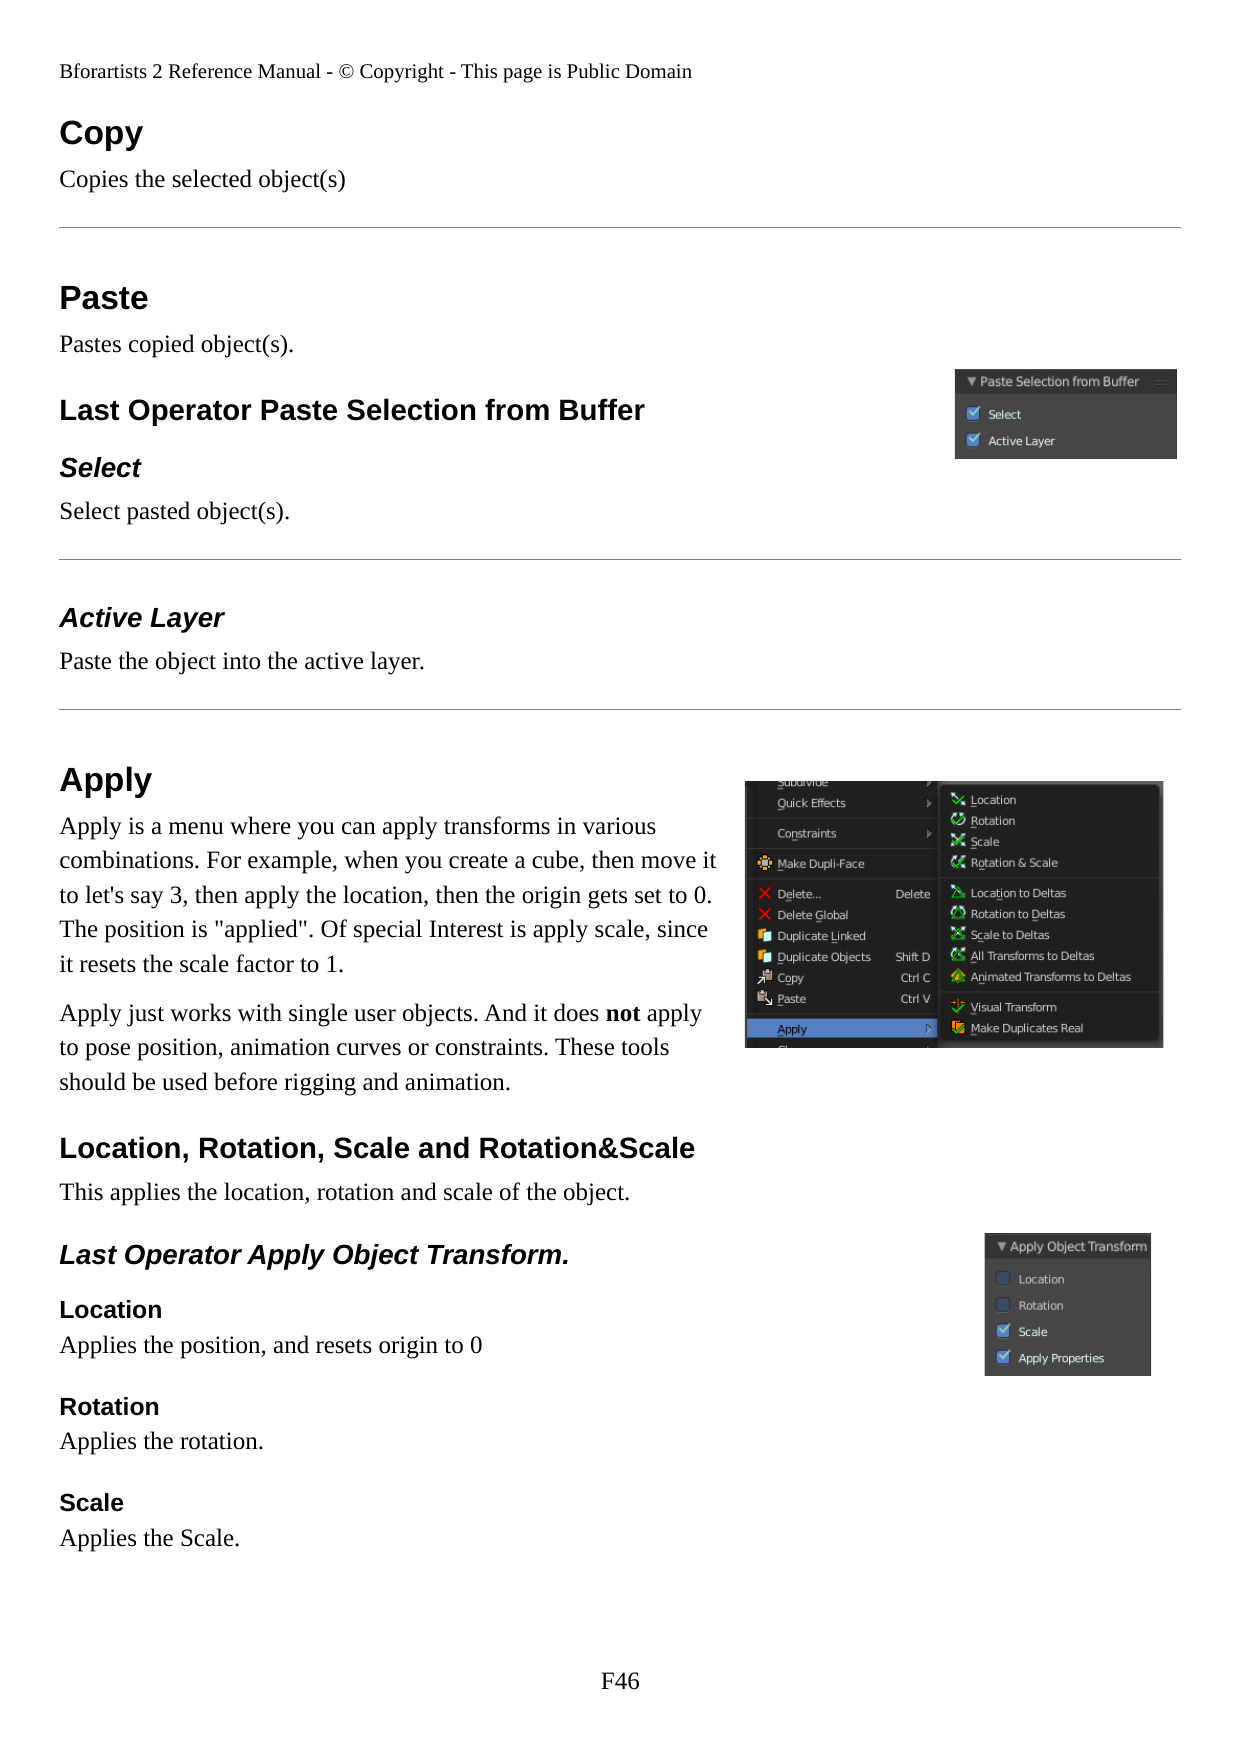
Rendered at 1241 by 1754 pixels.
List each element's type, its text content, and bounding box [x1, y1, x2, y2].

subtitle Last Operator Paste Selection from Buffer [59, 393, 954, 426]
subtitle Location [59, 1295, 984, 1324]
subtitle Copy [59, 113, 1181, 151]
subtitle Last Operator Apply Object Transform. [59, 1238, 984, 1270]
subtitle Paste [59, 278, 1181, 316]
subtitle [1152, 1295, 1181, 1324]
subtitle Apply [59, 760, 1181, 798]
text Apply is a menu where you can apply transforms in various combinations. For example, when you create a cube, then move it to let's say 3, then apply the location, then the origin gets set to 0. The position is "applied". Of special Interest is apply scale, since it resets the scale factor to 1. [59, 811, 744, 978]
text Select pasted object(s). [59, 496, 1181, 524]
subtitle Select [59, 451, 1181, 483]
text Apply just works with single user objects. And it does not apply to pose position, animation curves or constraints. These tools should be used before rigging and animation. [59, 998, 1181, 1096]
picture [954, 369, 1177, 459]
text Applies the position, and resets origin to 0 [59, 1330, 984, 1359]
subtitle Scale [59, 1488, 1181, 1517]
subtitle Active Layer [59, 601, 1181, 633]
text Paste the object into the active layer. [59, 646, 1181, 674]
text Applies the rotation. [59, 1426, 1181, 1455]
subtitle [1152, 1238, 1181, 1270]
picture [744, 781, 1164, 1048]
picture [984, 1233, 1152, 1376]
text This applies the location, rotation and scale of the object. [59, 1177, 1181, 1206]
subtitle Rotation [59, 1392, 1181, 1420]
subtitle Location, Rotation, Scale and Rotation&Scale [59, 1131, 1181, 1164]
text Pastes copied object(s). [59, 329, 1181, 358]
text Copies the selected object(s) [59, 164, 1181, 192]
text Applies the Scale. [59, 1523, 1181, 1552]
